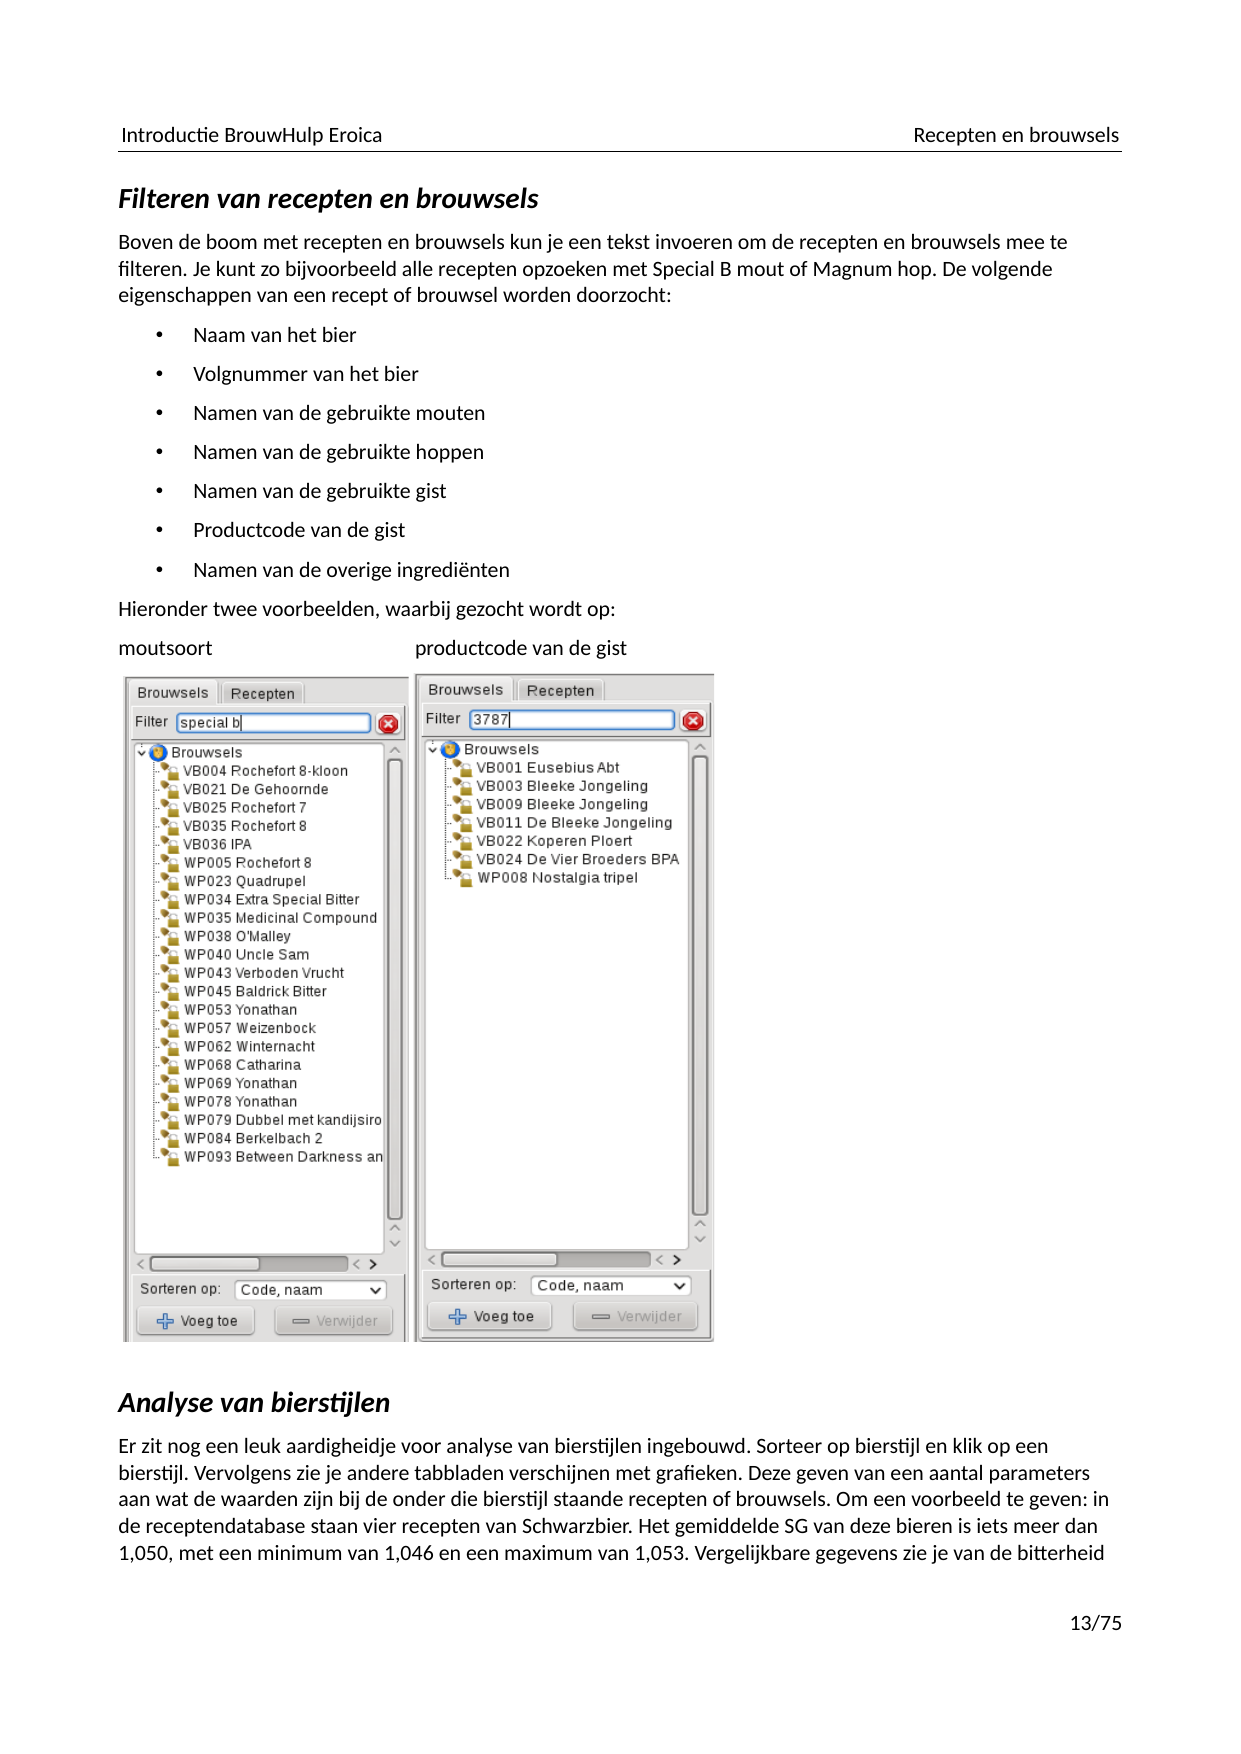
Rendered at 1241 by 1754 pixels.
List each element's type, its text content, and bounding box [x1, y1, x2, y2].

text moutsoort productcode van de gist [118, 634, 1122, 661]
list Volgnummer van het bier [156, 360, 1122, 387]
list Namen van de gebruikte mouten [156, 399, 1122, 426]
subtitle Analyse van bierstijlen [118, 1384, 1122, 1420]
text Hieronder twee voorbeelden, waarbij gezocht wordt op: [118, 595, 1122, 622]
list Namen van de overige ingrediënten [156, 556, 1122, 582]
list Naam van het bier [156, 321, 1122, 347]
picture [413, 673, 715, 1342]
list Namen van de gebruikte gist [156, 477, 1122, 504]
picture [123, 676, 409, 1342]
list Productcode van de gist [156, 517, 1122, 543]
text Er zit nog een leuk aardigheidje voor analyse van bierstijlen ingebouwd. Sorteer op bierstijl en klik op een bierstijl. Vervolgens zie je andere tabbladen verschijnen met grafieken. Deze geven van een aantal parameters aan wat de waarden zijn bij de onder die bierstijl staande recepten of brouwsels. Om een voorbeeld te geven: in de receptendatabase staan vier recepten van Schwarzbier. Het gemiddelde SG van deze bieren is iets meer dan 1,050, met een minimum van 1,046 en een maximum van 1,053. Vergelijkbare gegevens zie je van de bitterheid [118, 1432, 1122, 1566]
list Namen van de gebruikte hoppen [156, 438, 1122, 465]
subtitle Filteren van recepten en brouwsels [118, 180, 1122, 216]
text Boven de boom met recepten en brouwsels kun je een tekst invoeren om de recepten en brouwsels mee te filteren. Je kunt zo bijvoorbeeld alle recepten opzoeken met Special B mout of Magnum hop. De volgende eigenschappen van een recept of brouwsel worden doorzocht: [118, 228, 1122, 308]
